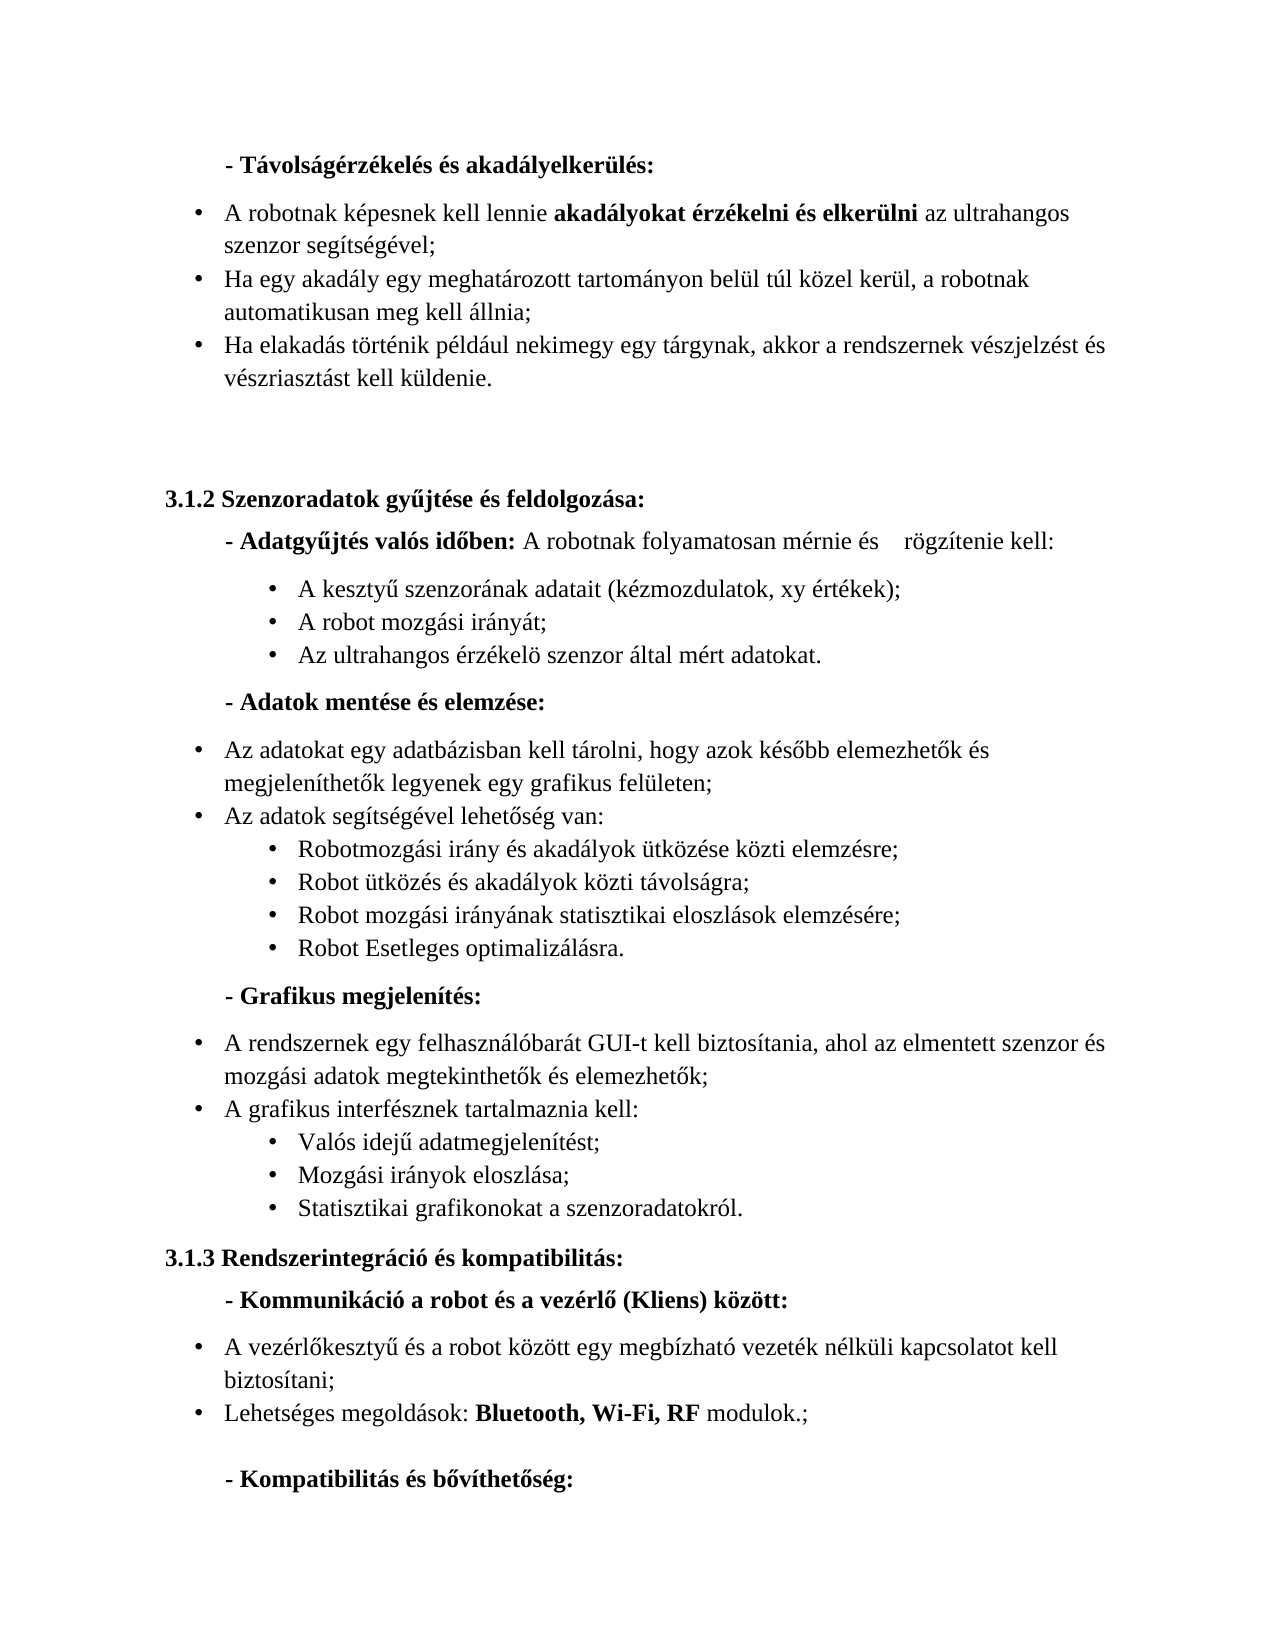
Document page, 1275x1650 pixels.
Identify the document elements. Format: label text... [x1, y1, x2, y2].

list Lehetséges megoldások: Bluetooth, Wi-Fi, RF modulok.; [194, 1398, 1125, 1427]
text - Grafikus megjelenítés: [150, 981, 1125, 1009]
text - Adatgyűjtés valós időben: A robotnak folyamatosan mérnie és rögzítenie kell: [150, 526, 1125, 555]
list A vezérlőkesztyű és a robot között egy megbízható vezeték nélküli kapcsolatot kell biztosítani; [194, 1332, 1125, 1394]
list Robotmozgási irány és akadályok ütközése közti elemzésre; [268, 834, 1125, 863]
list Az adatokat egy adatbázisban kell tárolni, hogy azok később elemezhetők és megjeleníthetők legyenek egy grafikus felületen; [194, 735, 1125, 797]
list Az ultrahangos érzékelö szenzor által mért adatokat. [268, 640, 1125, 669]
list Ha elakadás történik például nekimegy egy tárgynak, akkor a rendszernek vészjelzést és vészriasztást kell küldenie. [194, 330, 1125, 391]
list Mozgási irányok eloszlása; [268, 1161, 1125, 1189]
subtitle 3.1.2 Szenzoradatok gyűjtése és feldolgozása: [150, 484, 1125, 513]
list A rendszernek egy felhasználóbarát GUI-t kell biztosítania, ahol az elmentett szenzor és mozgási adatok megtekinthetők és elemezhetők; [194, 1028, 1125, 1090]
text - Kommunikáció a robot és a vezérlő (Kliens) között: [150, 1285, 1125, 1314]
text - Kompatibilitás és bővíthetőség: [150, 1464, 1125, 1493]
list Az adatok segítségével lehetőség van: [194, 801, 1125, 830]
list Robot mozgási irányának statisztikai eloszlások elemzésére; [268, 900, 1125, 929]
text - Távolságérzékelés és akadályelkerülés: [150, 150, 1125, 179]
list A robot mozgási irányát; [268, 607, 1125, 636]
subtitle 3.1.3 Rendszerintegráció és kompatibilitás: [150, 1243, 1125, 1272]
list A grafikus interfésznek tartalmaznia kell: [194, 1094, 1125, 1123]
list Robot ütközés és akadályok közti távolságra; [268, 867, 1125, 896]
list Statisztikai grafikonokat a szenzoradatokról. [268, 1193, 1125, 1222]
list Robot Esetleges optimalizálásra. [268, 933, 1125, 962]
text - Adatok mentése és elemzése: [150, 687, 1125, 716]
list A robotnak képesnek kell lennie akadályokat érzékelni és elkerülni az ultrahangos szenzor segítségével; [194, 198, 1125, 259]
list A kesztyű szenzorának adatait (kézmozdulatok, xy értékek); [268, 574, 1125, 603]
list Valós idejű adatmegjelenítést; [268, 1127, 1125, 1156]
list Ha egy akadály egy meghatározott tartományon belül túl közel kerül, a robotnak automatikusan meg kell állnia; [194, 264, 1125, 325]
